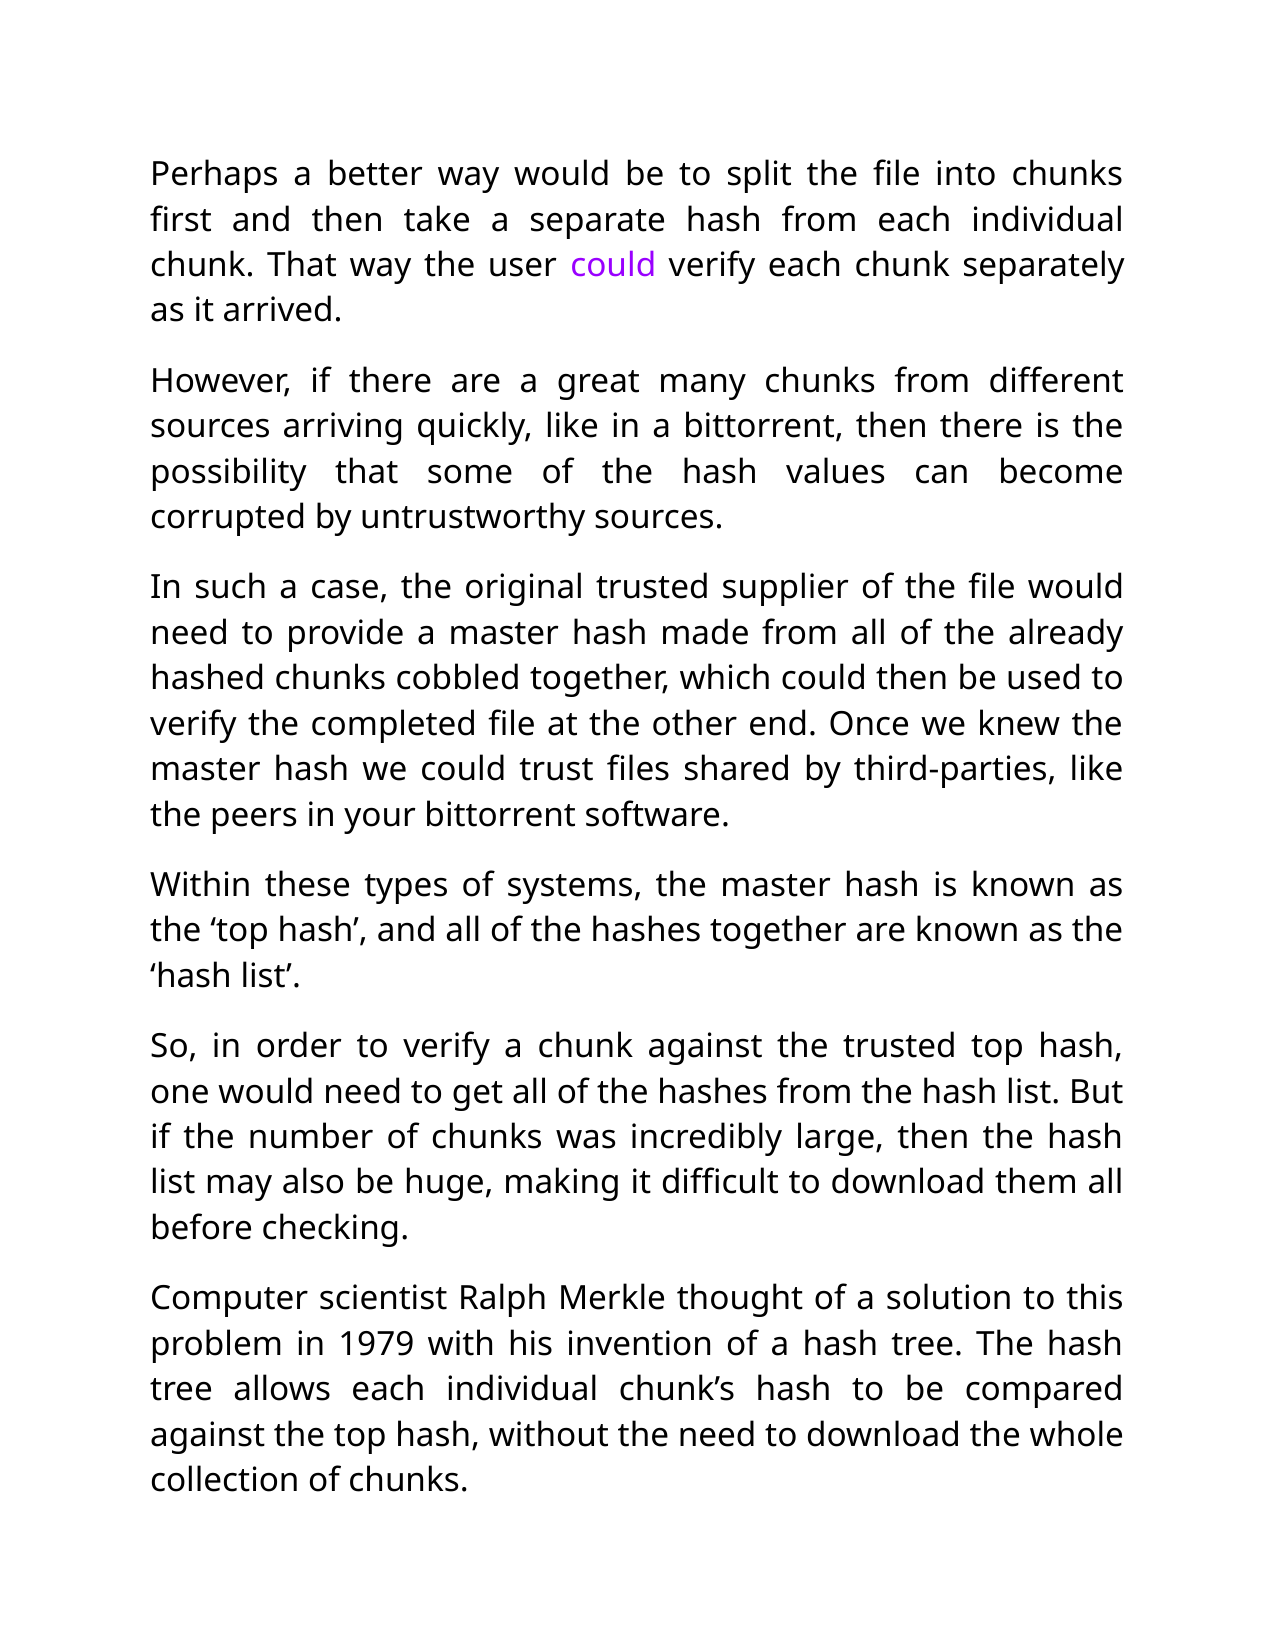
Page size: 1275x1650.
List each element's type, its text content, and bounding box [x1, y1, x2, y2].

text So, in order to verify a chunk against the trusted top hash, one would need to get all of the hashes from the hash list. But if the number of chunks was incredibly large, then the hash list may also be huge, making it difficult to download them all before checking. [150, 1022, 1125, 1249]
text Perhaps a better way would be to split the file into chunks first and then take a separate hash from each individual chunk. That way the user could verify each chunk separately as it arrived. [150, 150, 1125, 332]
text In such a case, the original trusted supplier of the file would need to provide a master hash made from all of the already hashed chunks cobbled together, which could then be used to verify the completed file at the other end. Once we knew the master hash we could trust files shared by third-parties, like the peers in your bittorrent software. [150, 563, 1125, 836]
text Within these types of systems, the master hash is known as the ‘top hash’, and all of the hashes together are known as the ‘hash list’. [150, 861, 1125, 997]
text Computer scientist Ralph Merkle thought of a solution to this problem in 1979 with his invention of a hash tree. The hash tree allows each individual chunk’s hash to be compared against the top hash, without the need to download the whole collection of chunks. [150, 1274, 1125, 1501]
text However, if there are a great many chunks from different sources arriving quickly, like in a bittorrent, then there is the possibility that some of the hash values can become corrupted by untrustworthy sources. [150, 357, 1125, 538]
